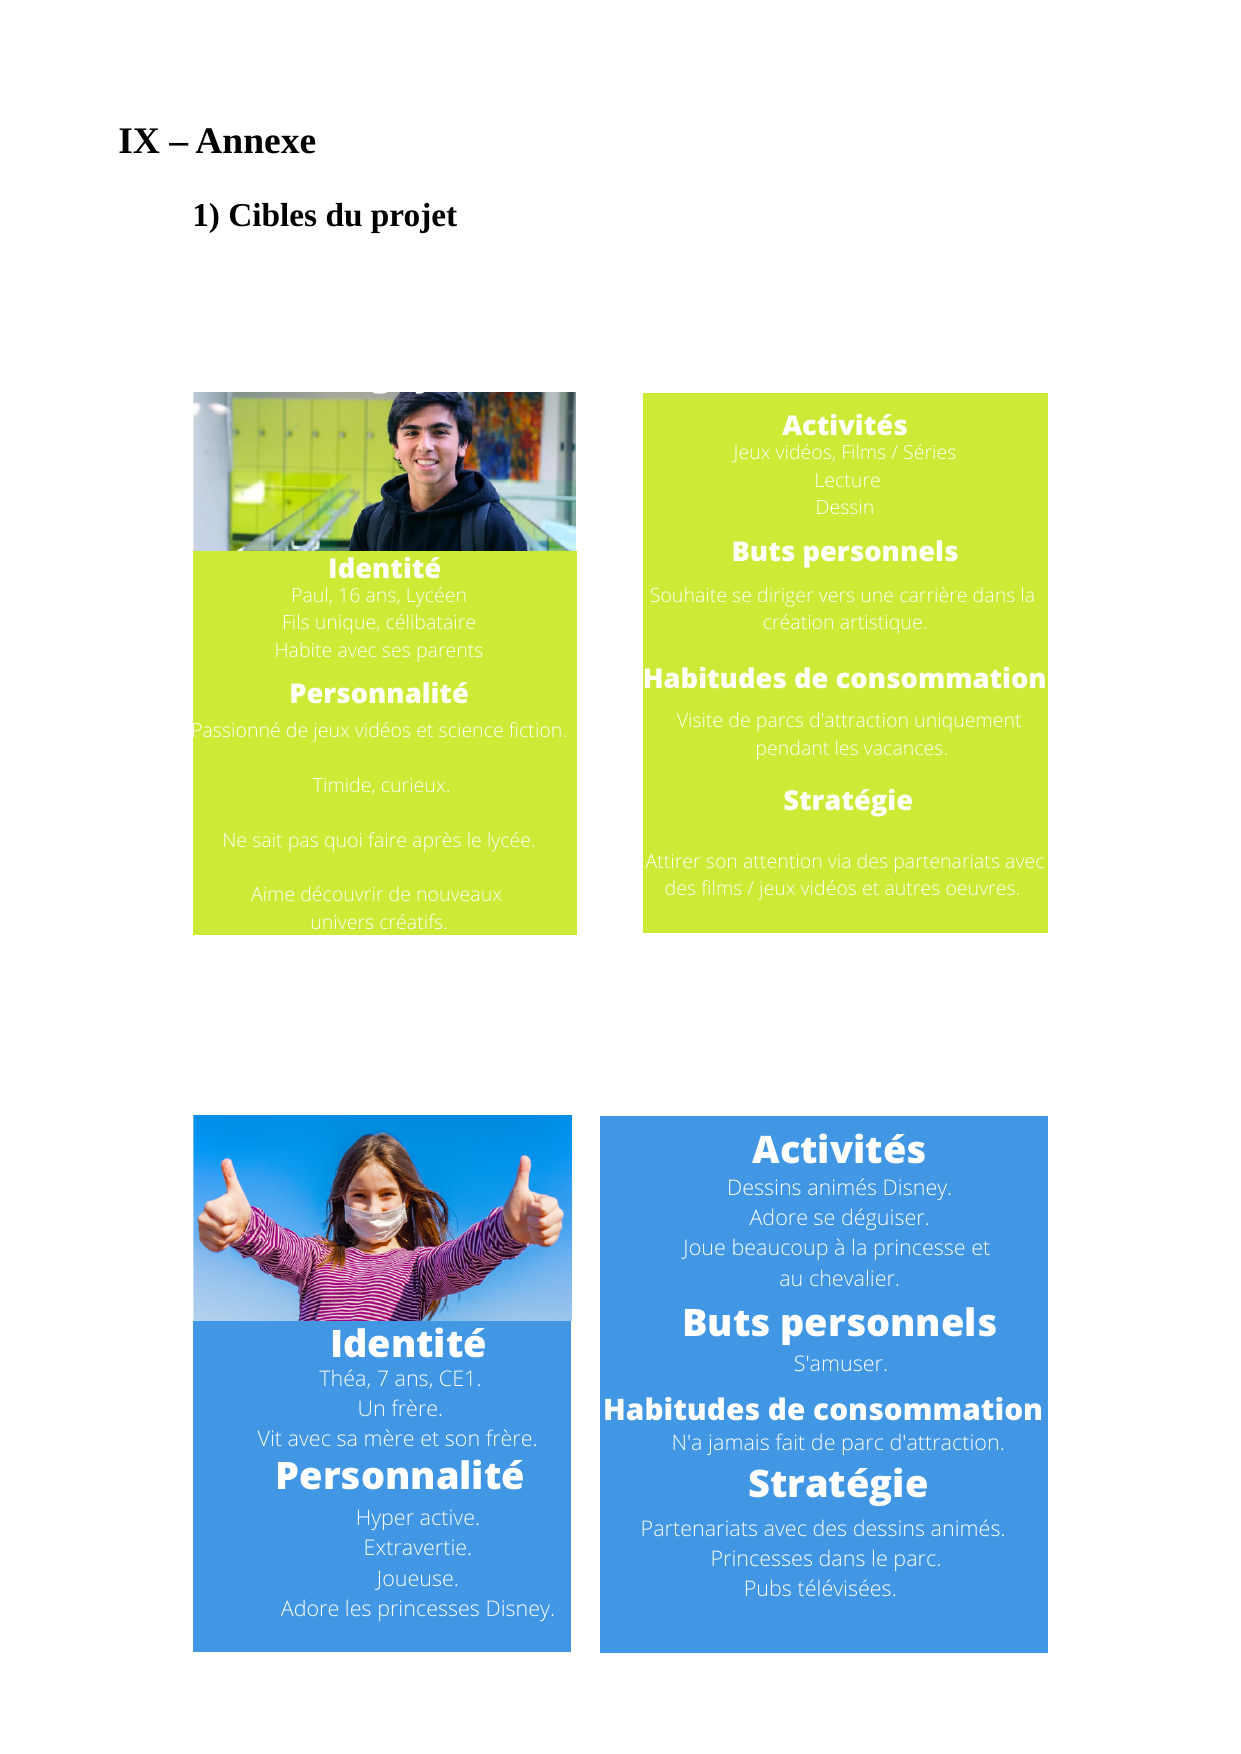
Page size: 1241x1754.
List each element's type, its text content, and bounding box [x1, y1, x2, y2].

text 1) Cibles du projet [118, 195, 1122, 233]
text IX – Annexe [118, 118, 1122, 161]
